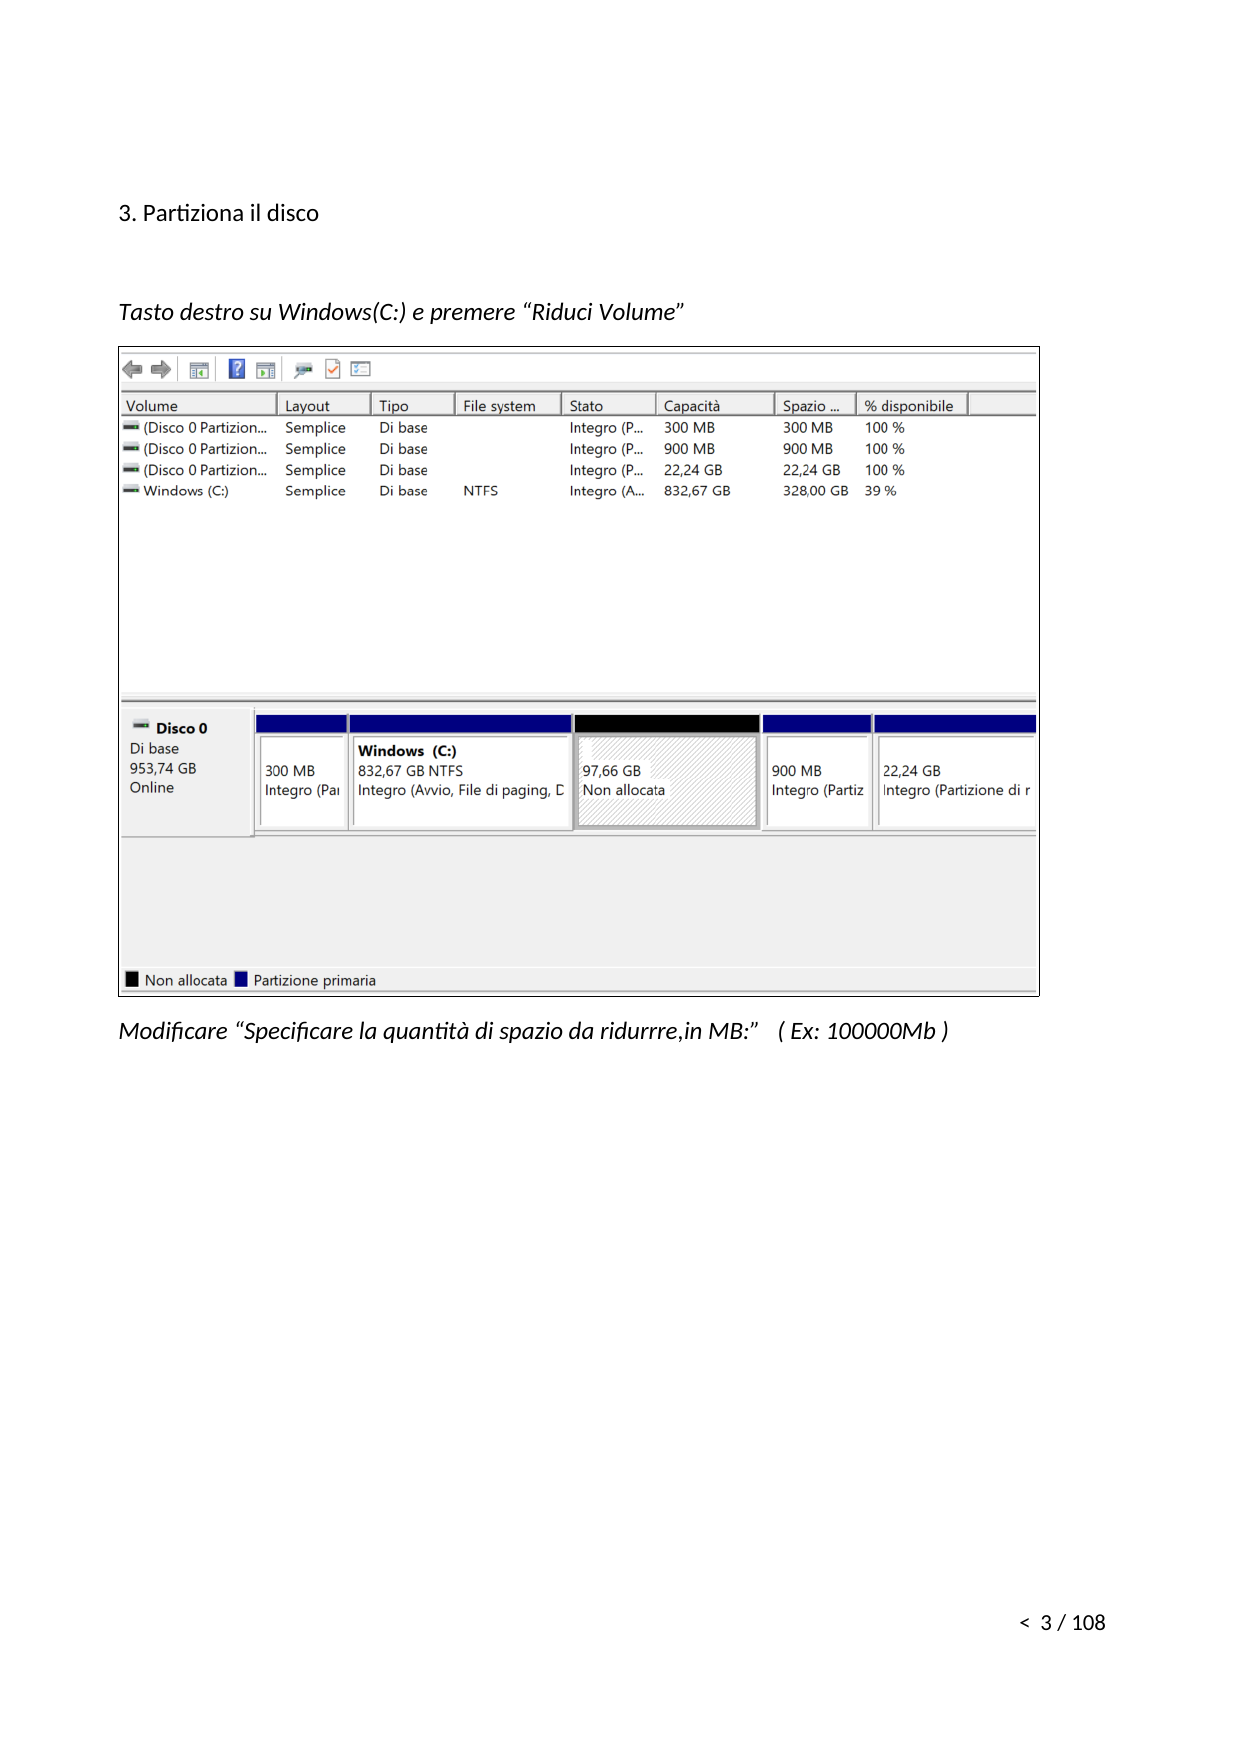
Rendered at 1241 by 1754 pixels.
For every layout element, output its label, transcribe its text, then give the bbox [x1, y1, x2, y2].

text Modificare “Specificare la quantità di spazio da ridurrre,in MB:” ( Ex: 100000Mb ) [118, 1015, 1122, 1046]
text 3. Partiziona il disco [118, 197, 1122, 228]
text Tasto destro su Windows(C:) e premere “Riduci Volume” [118, 296, 1122, 327]
picture [121, 348, 1037, 994]
